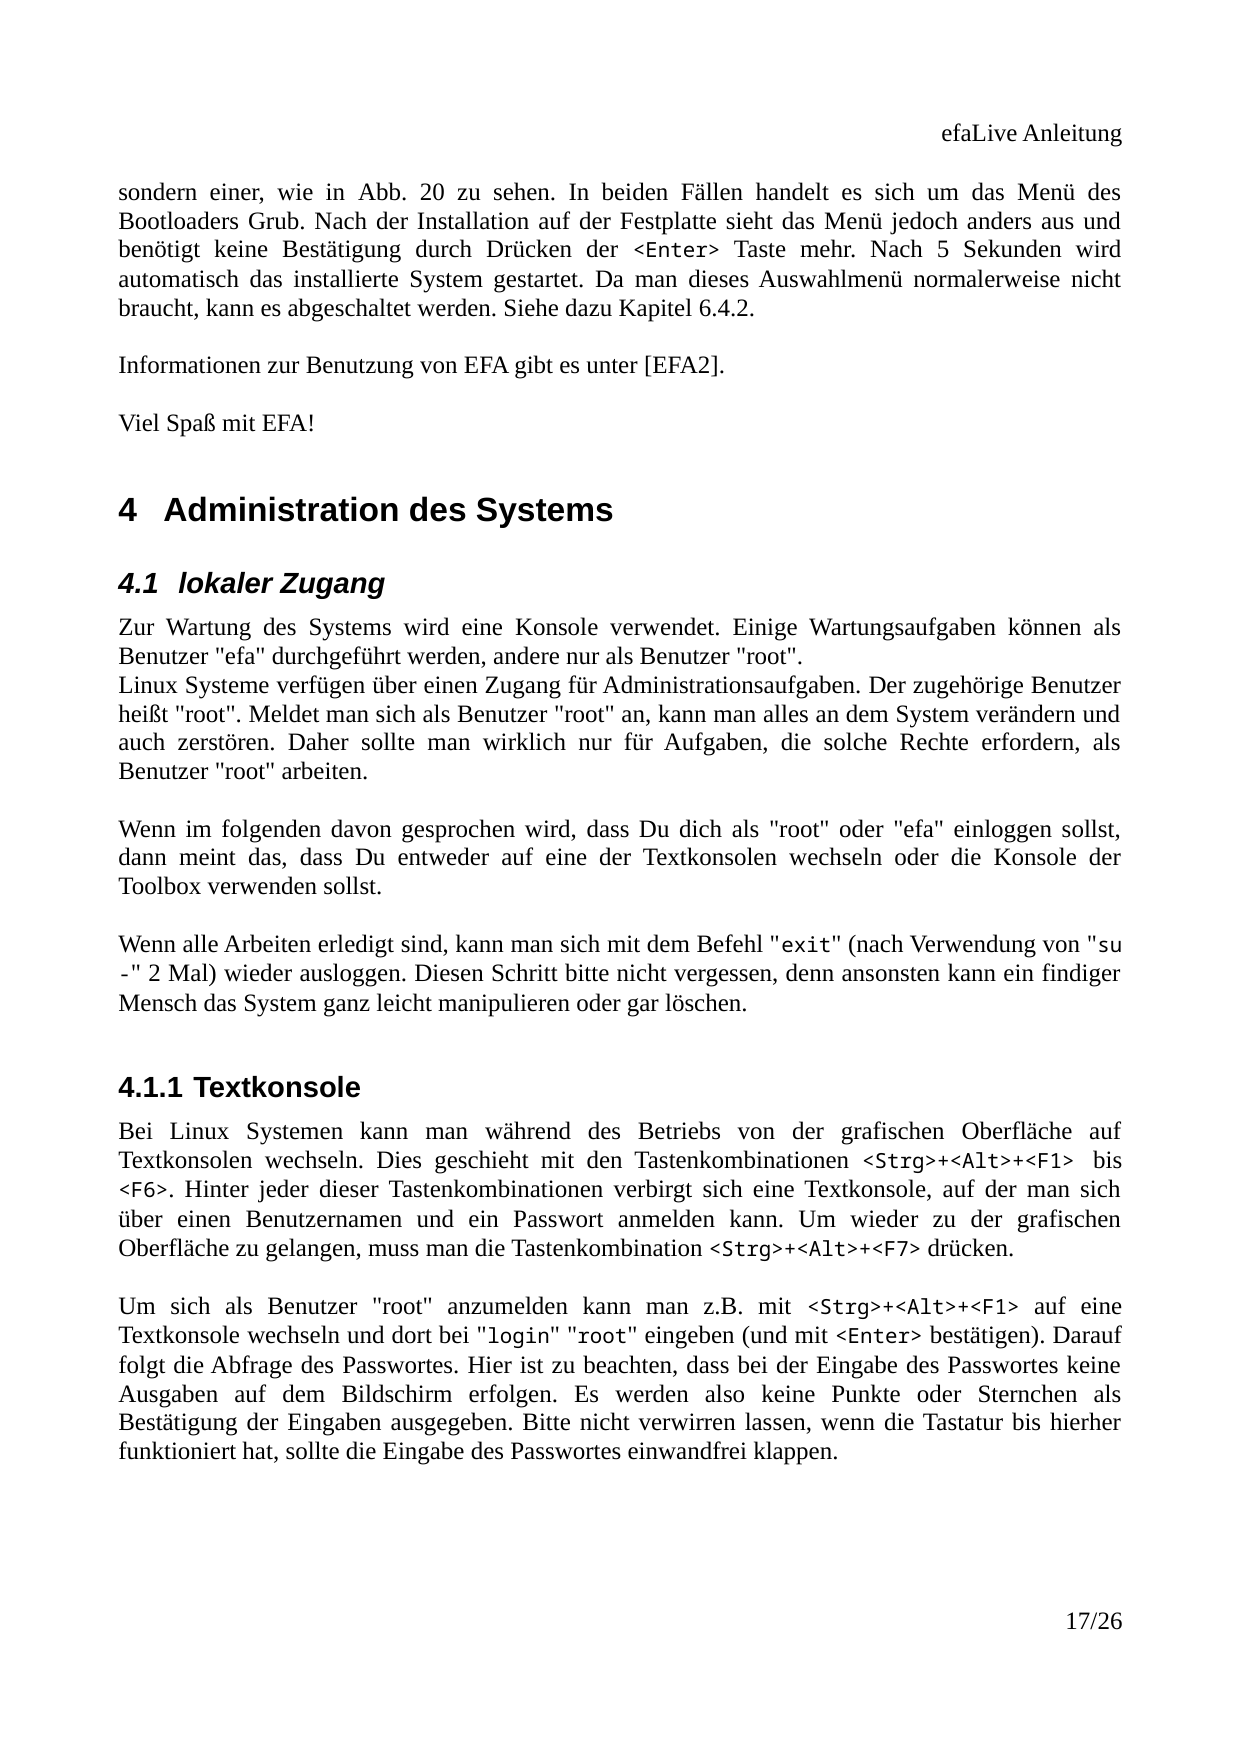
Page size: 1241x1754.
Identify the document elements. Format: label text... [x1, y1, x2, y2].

text Wenn alle Arbeiten erledigt sind, kann man sich mit dem Befehl "exit" (nach Verwendung von "su -" 2 Mal) wieder ausloggen. Diesen Schritt bitte nicht vergessen, denn ansonsten kann ein findiger Mensch das System ganz leicht manipulieren oder gar löschen. [118, 929, 1122, 1016]
text Linux Systeme verfügen über einen Zugang für Administrationsaufgaben. Der zugehörige Benutzer heißt "root". Meldet man sich als Benutzer "root" an, kann man alles an dem System verändern und auch zerstören. Daher sollte man wirklich nur für Aufgaben, die solche Rechte erfordern, als Benutzer "root" arbeiten. [118, 670, 1122, 785]
text Um sich als Benutzer "root" anzumelden kann man z.B. mit <Strg>+<Alt>+<F1> auf eine Textkonsole wechseln und dort bei "login" "root" eingeben (und mit <Enter> bestätigen). Darauf folgt die Abfrage des Passwortes. Hier ist zu beachten, dass bei der Eingabe des Passwortes keine Ausgaben auf dem Bildschirm erfolgen. Es werden also keine Punkte oder Sternchen als Bestätigung der Eingaben ausgegeben. Bitte nicht verwirren lassen, wenn die Tastatur bis hierher funktioniert hat, sollte die Eingabe des Passwortes einwandfrei klappen. [118, 1291, 1122, 1465]
text Wenn im folgenden davon gesprochen wird, dass Du dich als "root" oder "efa" einloggen sollst, dann meint das, dass Du entweder auf eine der Textkonsolen wechseln oder die Konsole der Toolbox verwenden sollst. [118, 814, 1122, 900]
subtitle lokaler Zugang [118, 566, 1122, 600]
subtitle Textkonsole [118, 1070, 1122, 1104]
text Viel Spaß mit EFA! [118, 408, 1122, 437]
text Bei Linux Systemen kann man während des Betriebs von der grafischen Oberfläche auf Textkonsolen wechseln. Dies geschieht mit den Tastenkombinationen <Strg>+<Alt>+<F1> bis <F6>. Hinter jeder dieser Tastenkombinationen verbirgt sich eine Textkonsole, auf der man sich über einen Benutzernamen und ein Passwort anmelden kann. Um wieder zu der grafischen Oberfläche zu gelangen, muss man die Tastenkombination <Strg>+<Alt>+<F7> drücken. [118, 1116, 1122, 1262]
text Zur Wartung des Systems wird eine Konsole verwendet. Einige Wartungsaufgaben können als Benutzer "efa" durchgeführt werden, andere nur als Benutzer "root". [118, 612, 1122, 670]
text Informationen zur Benutzung von EFA gibt es unter [EFA2]. [118, 350, 1122, 379]
text sondern einer, wie in Abb. 20 zu sehen. In beiden Fällen handelt es sich um das Menü des Bootloaders Grub. Nach der Installation auf der Festplatte sieht das Menü jedoch anders aus und benötigt keine Bestätigung durch Drücken der <Enter> Taste mehr. Nach 5 Sekunden wird automatisch das installierte System gestartet. Da man dieses Auswahlmenü normalerweise nicht braucht, kann es abgeschaltet werden. Siehe dazu Kapitel 6.4.2. [118, 177, 1122, 322]
subtitle Administration des Systems [118, 490, 1122, 529]
